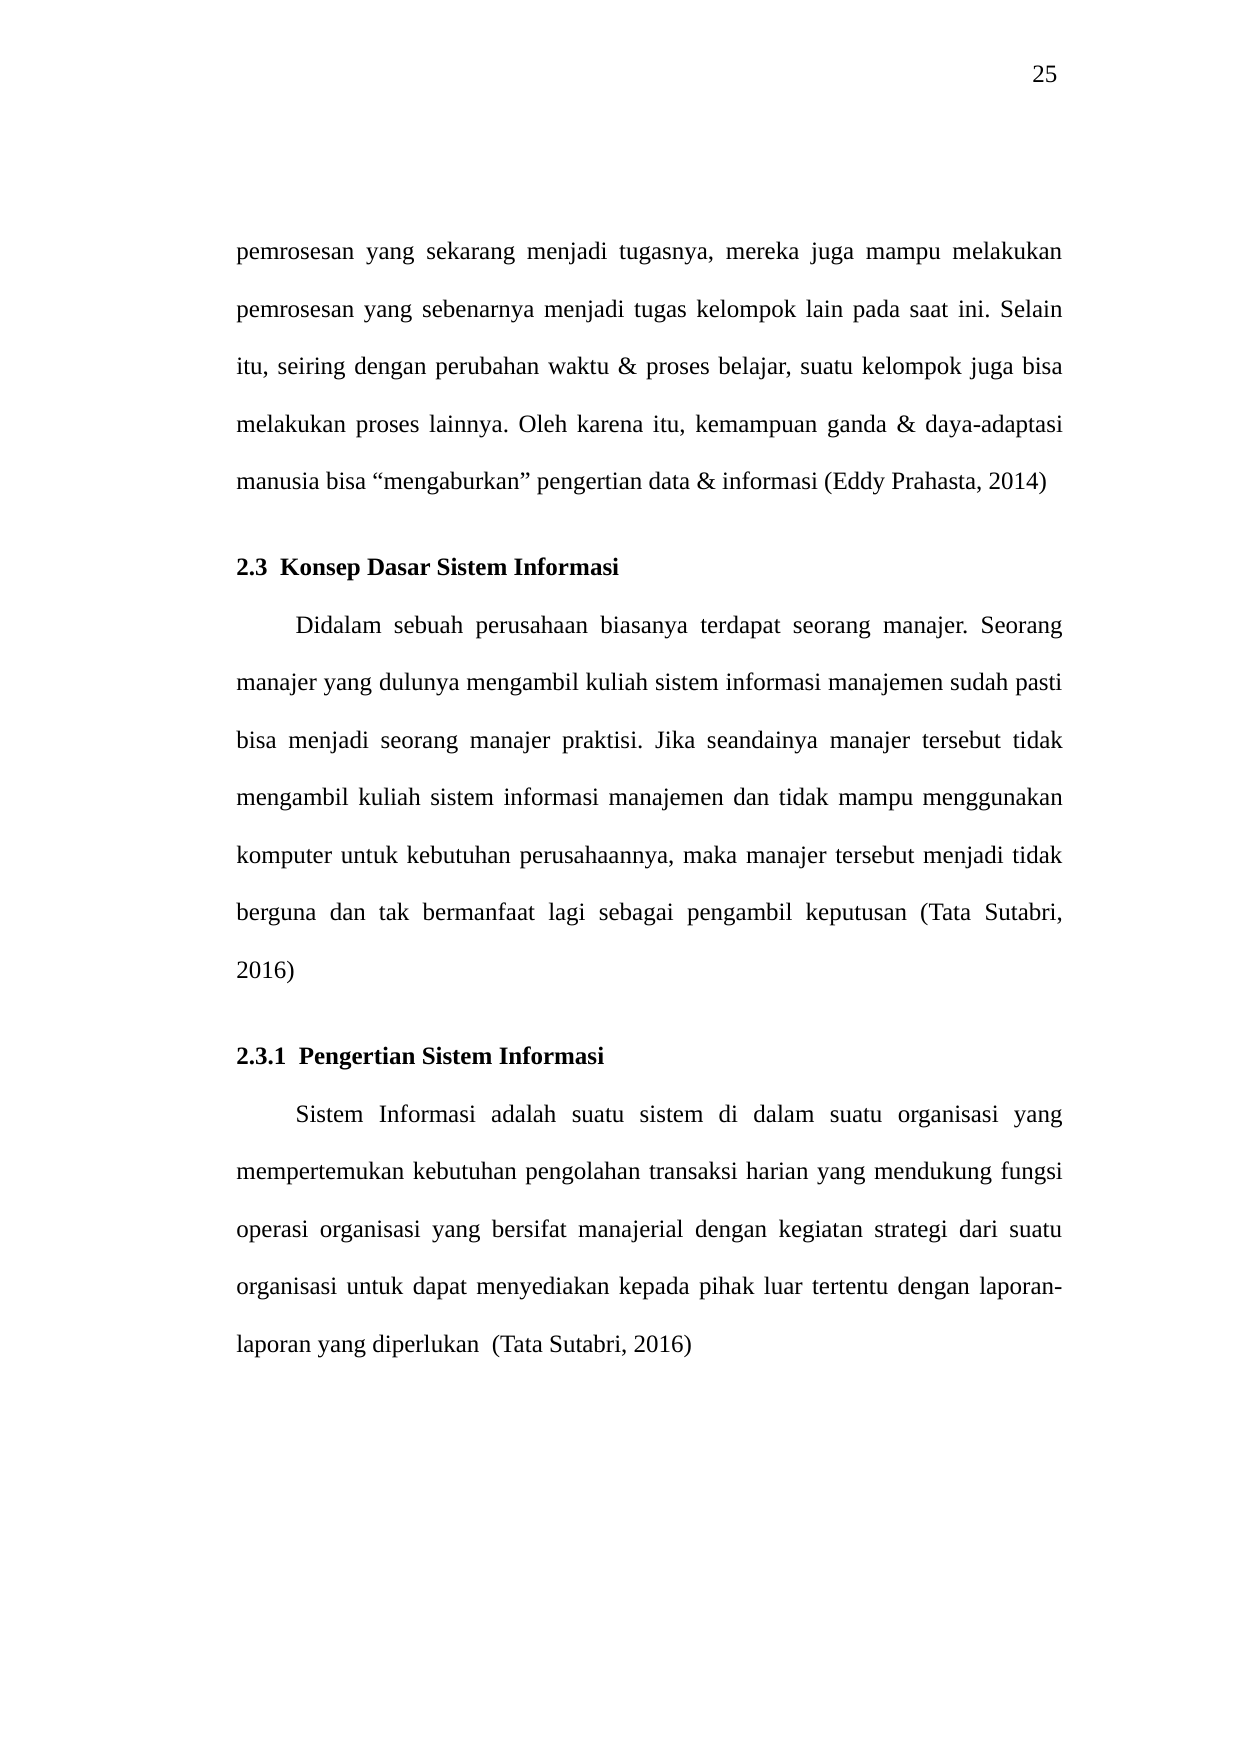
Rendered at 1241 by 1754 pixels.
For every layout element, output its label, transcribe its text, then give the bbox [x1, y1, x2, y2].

subtitle Konsep Dasar Sistem Informasi [236, 552, 1063, 581]
text Didalam sebuah perusahaan biasanya terdapat seorang manajer. Seorang manajer yang dulunya mengambil kuliah sistem informasi manajemen sudah pasti bisa menjadi seorang manajer praktisi. Jika seandainya manajer tersebut tidak mengambil kuliah sistem informasi manajemen dan tidak mampu menggunakan komputer untuk kebutuhan perusahaannya, maka manajer tersebut menjadi tidak berguna dan tak bermanfaat lagi sebagai pengambil keputusan (Tata Sutabri, 2016) [236, 610, 1063, 984]
text pemrosesan yang sekarang menjadi tugasnya, mereka juga mampu melakukan pemrosesan yang sebenarnya menjadi tugas kelompok lain pada saat ini. Selain itu, seiring dengan perubahan waktu & proses belajar, suatu kelompok juga bisa melakukan proses lainnya. Oleh karena itu, kemampuan ganda & daya-adaptasi manusia bisa “mengaburkan” pengertian data & informasi (Eddy Prahasta, 2014) [236, 236, 1063, 495]
text Sistem Informasi adalah suatu sistem di dalam suatu organisasi yang mempertemukan kebutuhan pengolahan transaksi harian yang mendukung fungsi operasi organisasi yang bersifat manajerial dengan kegiatan strategi dari suatu organisasi untuk dapat menyediakan kepada pihak luar tertentu dengan laporan-laporan yang diperlukan (Tata Sutabri, 2016) [236, 1099, 1063, 1357]
subtitle Pengertian Sistem Informasi [236, 1041, 1063, 1070]
